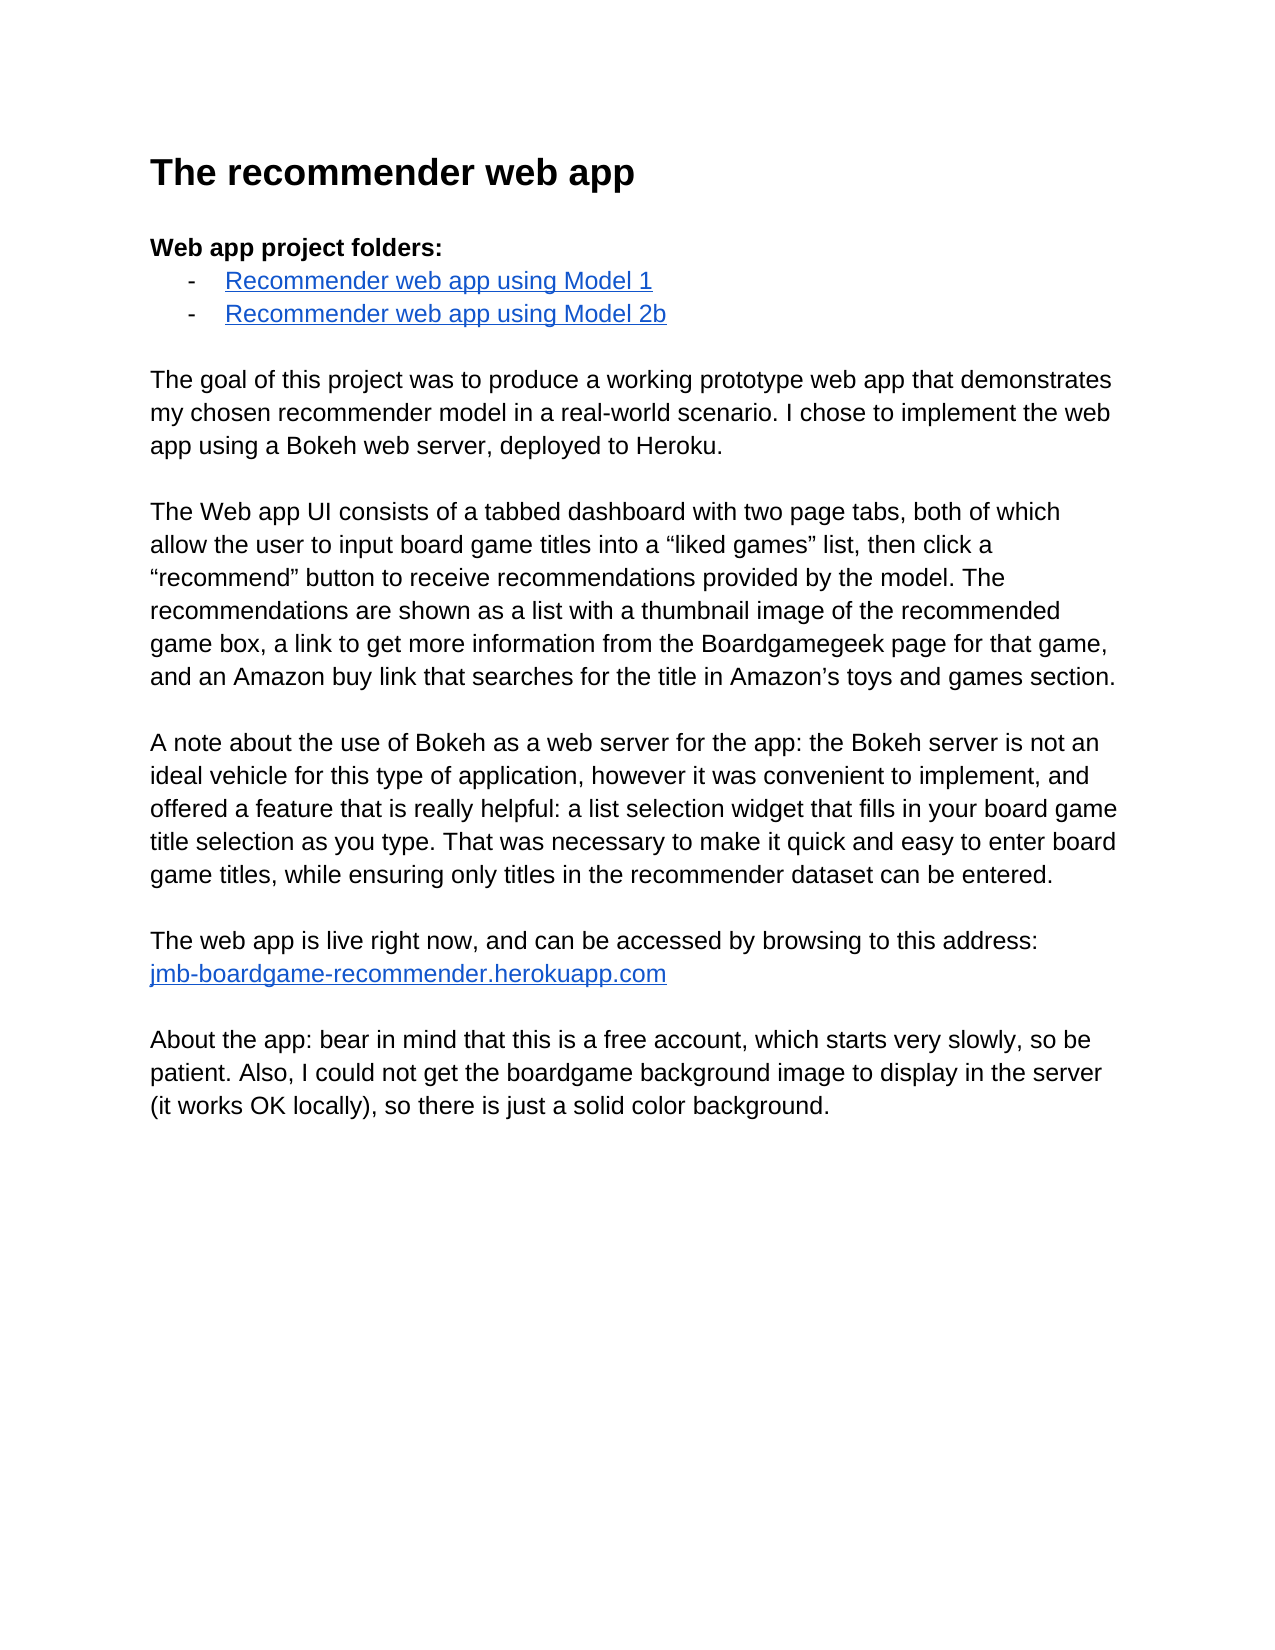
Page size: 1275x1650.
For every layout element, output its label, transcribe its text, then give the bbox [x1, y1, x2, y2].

text The goal of this project was to produce a working prototype web app that demonstrates my chosen recommender model in a real-world scenario. I chose to implement the web app using a Bokeh web server, deployed to Heroku. [150, 365, 1125, 459]
text jmb-boardgame-recommender.herokuapp.com [150, 959, 1125, 988]
text The Web app UI consists of a tabbed dashboard with two page tabs, both of which allow the user to input board game titles into a “liked games” list, then click a “recommend” button to receive recommendations provided by the model. The recommendations are shown as a list with a thumbnail image of the recommended game box, a link to get more information from the Boardgamegeek page for that game, and an Amazon buy link that searches for the title in Amazon’s toys and games section. [150, 497, 1125, 691]
text Web app project folders: [150, 233, 1125, 261]
text The recommender web app [150, 150, 1125, 193]
text The web app is live right now, and can be accessed by browsing to this address: [150, 926, 1125, 955]
list Recommender web app using Model 1 [187, 266, 1125, 294]
text About the app: bear in mind that this is a free account, which starts very slowly, so be patient. Also, I could not get the boardgame background image to display in the server (it works OK locally), so there is just a solid color background. [150, 1025, 1125, 1120]
list Recommender web app using Model 2b [187, 299, 1125, 327]
text A note about the use of Bokeh as a web server for the app: the Bokeh server is not an ideal vehicle for this type of application, however it was convenient to implement, and offered a feature that is really helpful: a list selection widget that fills in your board game title selection as you type. That was necessary to make it quick and easy to enter board game titles, while ensuring only titles in the recommender dataset can be entered. [150, 728, 1125, 889]
